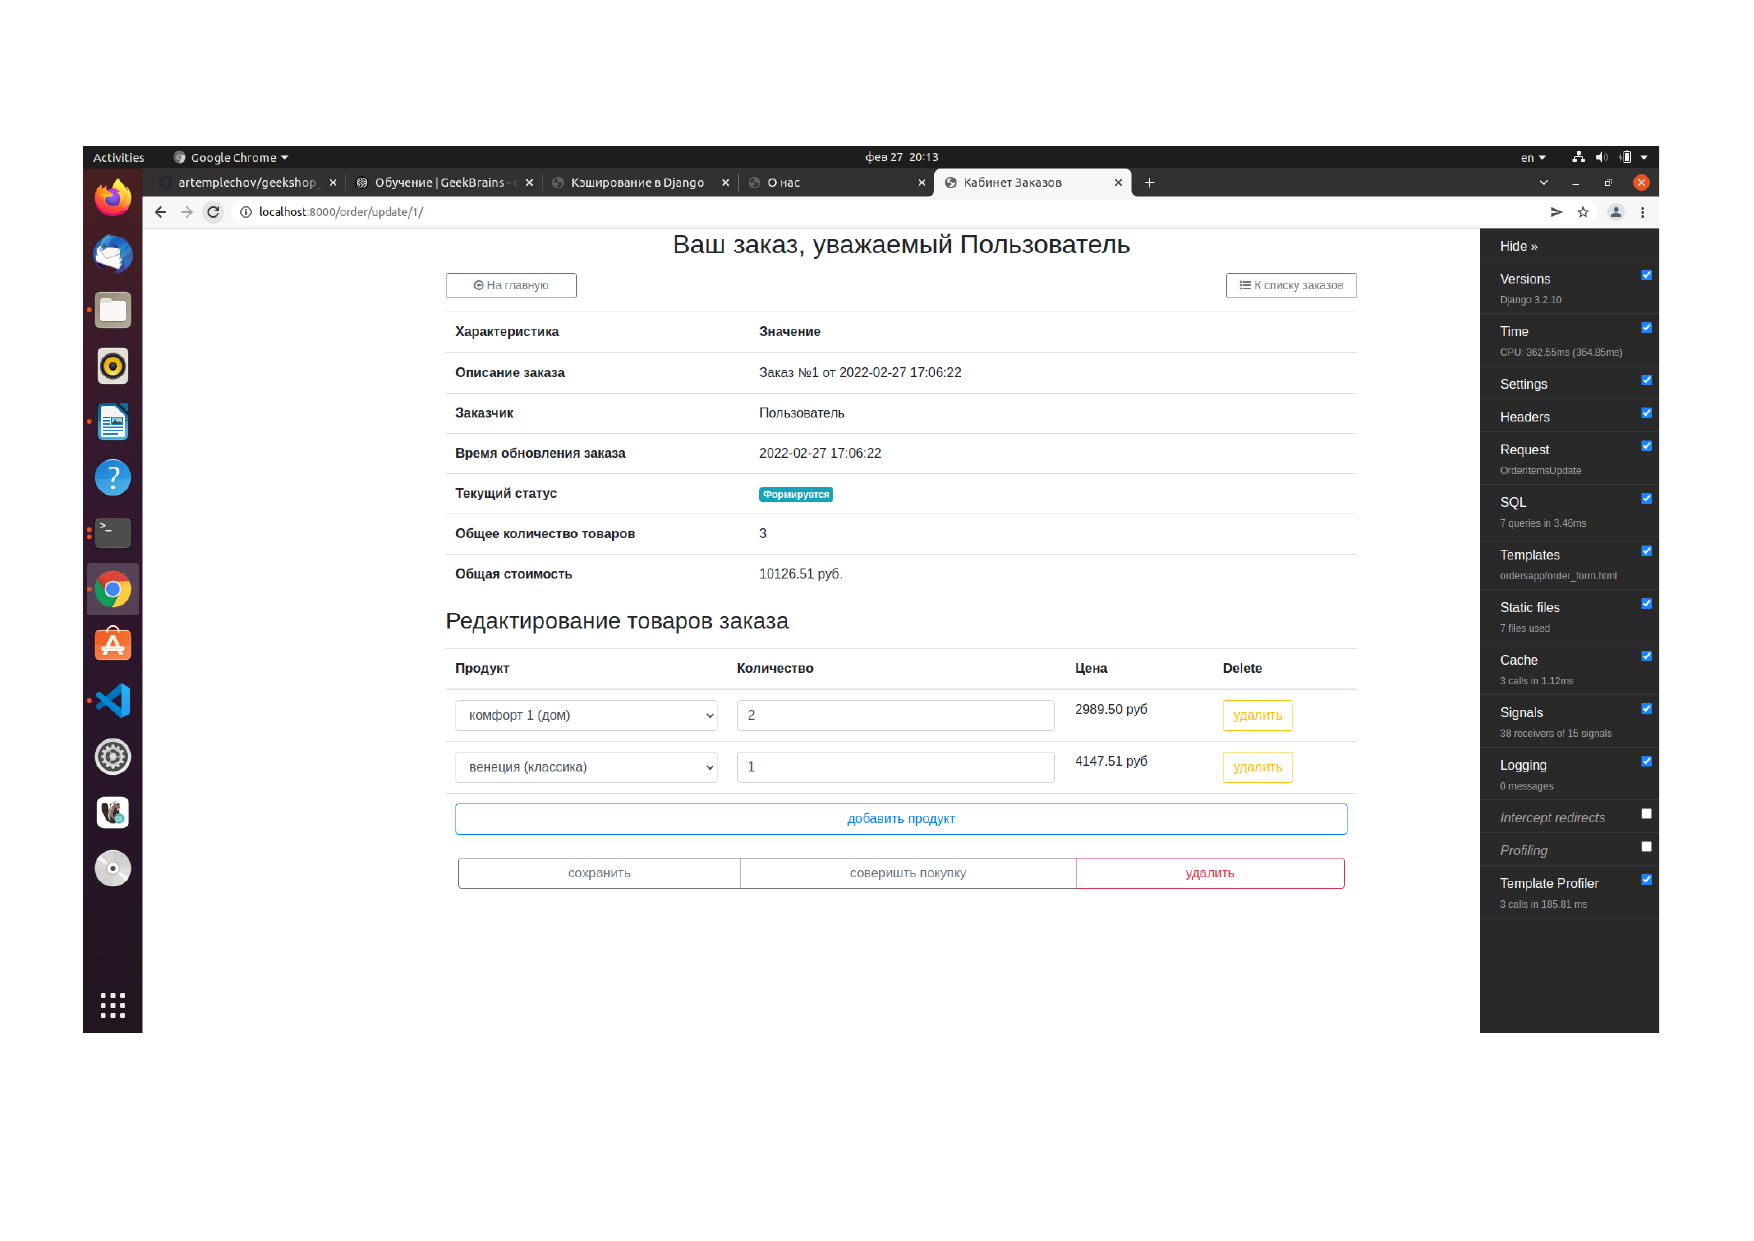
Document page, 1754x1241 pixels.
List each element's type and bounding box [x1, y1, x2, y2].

picture [83, 146, 1660, 1033]
